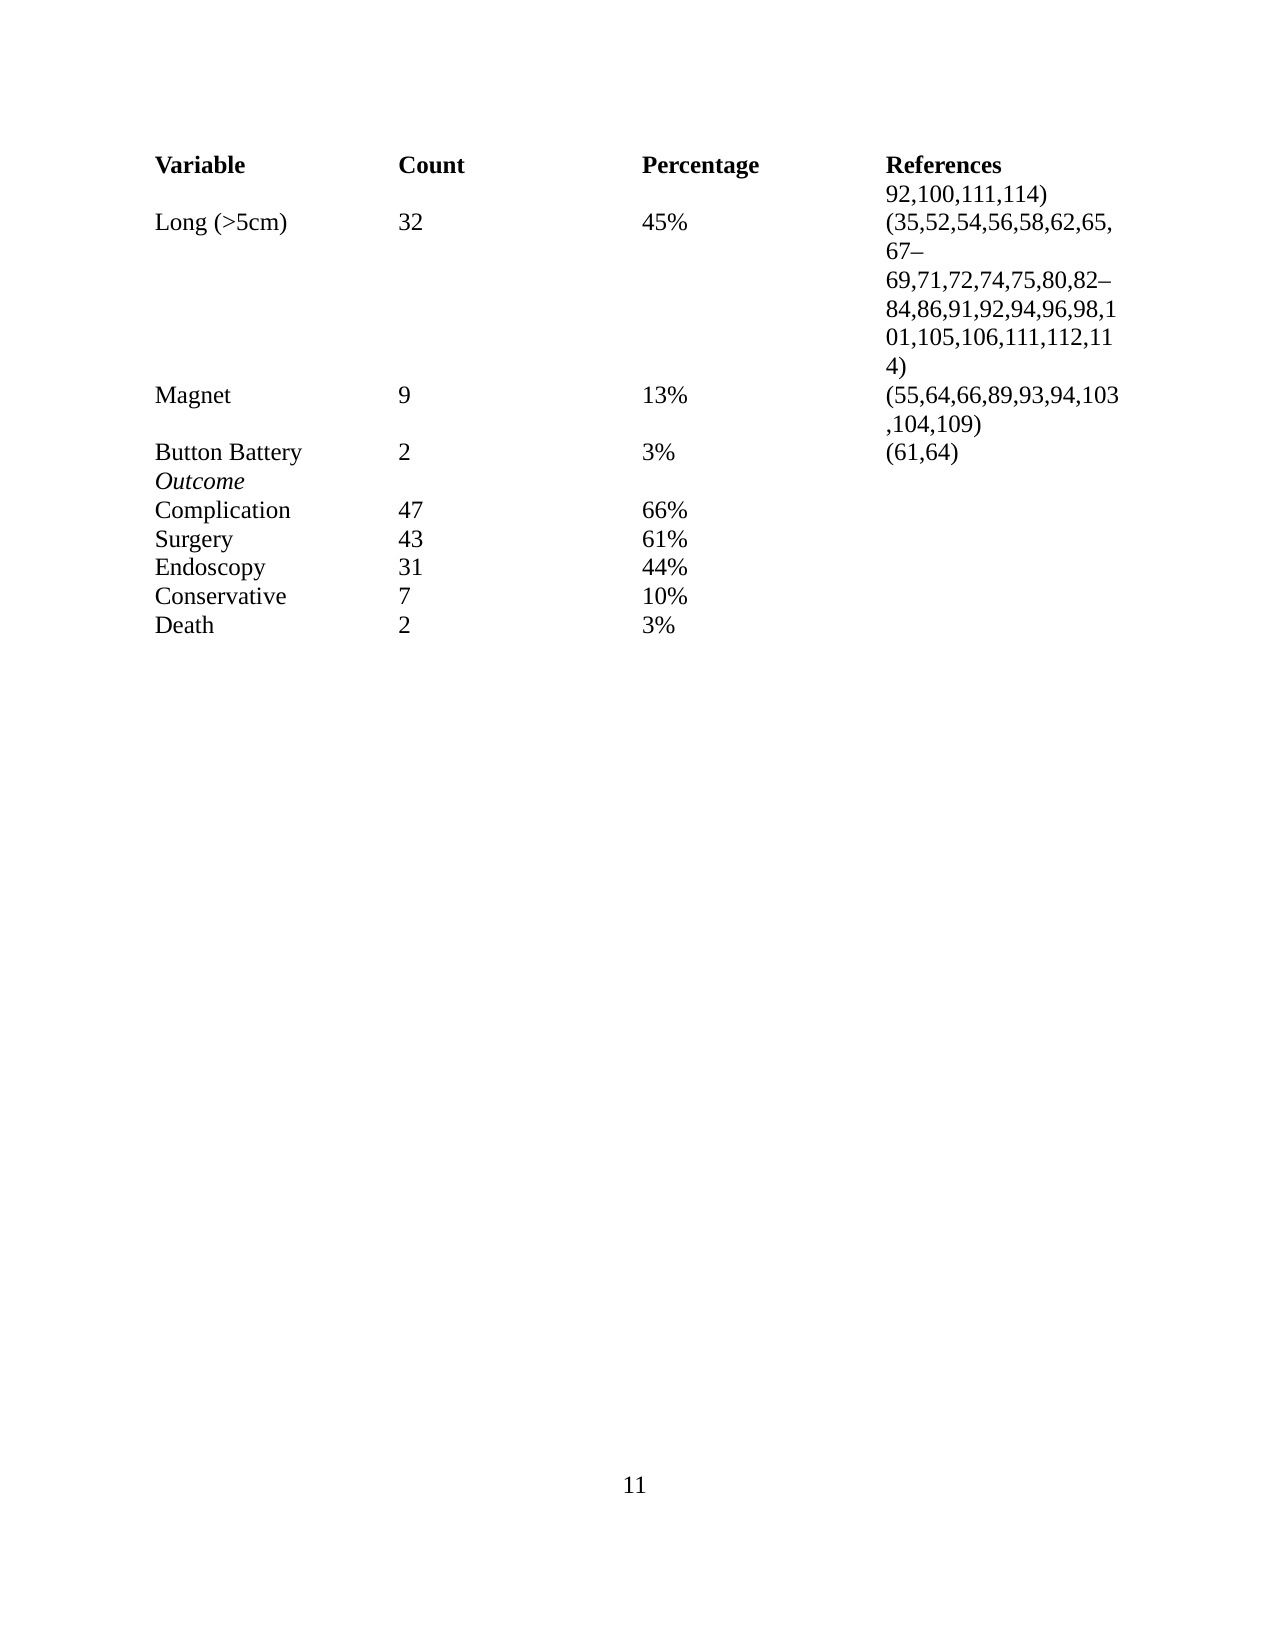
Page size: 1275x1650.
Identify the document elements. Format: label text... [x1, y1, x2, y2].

table_cell Long (>5cm) [150, 208, 394, 380]
table_cell Death [150, 610, 394, 639]
table_cell 31 [394, 553, 637, 581]
table_cell 44% [638, 553, 881, 581]
table_cell 47 [394, 495, 637, 524]
table_cell Outcome [150, 466, 1125, 495]
table_cell 2 [394, 610, 637, 639]
table_cell 32 [394, 208, 637, 380]
table_cell 3% [638, 610, 881, 639]
table_cell [881, 524, 1125, 552]
table_cell 13% [638, 380, 881, 437]
table_cell 9 [394, 380, 637, 437]
table_cell [394, 179, 637, 207]
table_header References [881, 150, 1125, 179]
table_cell [881, 581, 1125, 610]
table_cell [150, 179, 394, 207]
table_cell Complication [150, 495, 394, 524]
table_cell [881, 553, 1125, 581]
table_cell 2 [394, 438, 637, 466]
table_cell [881, 495, 1125, 524]
table_cell Conservative [150, 581, 394, 610]
table_cell Endoscopy [150, 553, 394, 581]
table_cell [638, 179, 881, 207]
table_cell (35,52,54,56,58,62,65,67–69,71,72,74,75,80,82–84,86,91,92,94,96,98,101,105,106,111,112,114) [881, 208, 1125, 380]
table_cell 3% [638, 438, 881, 466]
table_cell 61% [638, 524, 881, 552]
table_cell 45% [638, 208, 881, 380]
table_header Percentage [638, 150, 881, 179]
table_header Variable [150, 150, 394, 179]
table_cell 92,100,111,114) [881, 179, 1125, 207]
table_cell [881, 610, 1125, 639]
table_cell 7 [394, 581, 637, 610]
table_cell 43 [394, 524, 637, 552]
table_header Count [394, 150, 637, 179]
table_cell Magnet [150, 380, 394, 437]
table_cell (61,64) [881, 438, 1125, 466]
table_cell 10% [638, 581, 881, 610]
table_cell Button Battery [150, 438, 394, 466]
table_cell (55,64,66,89,93,94,103,104,109) [881, 380, 1125, 437]
table_cell Surgery [150, 524, 394, 552]
table_cell 66% [638, 495, 881, 524]
